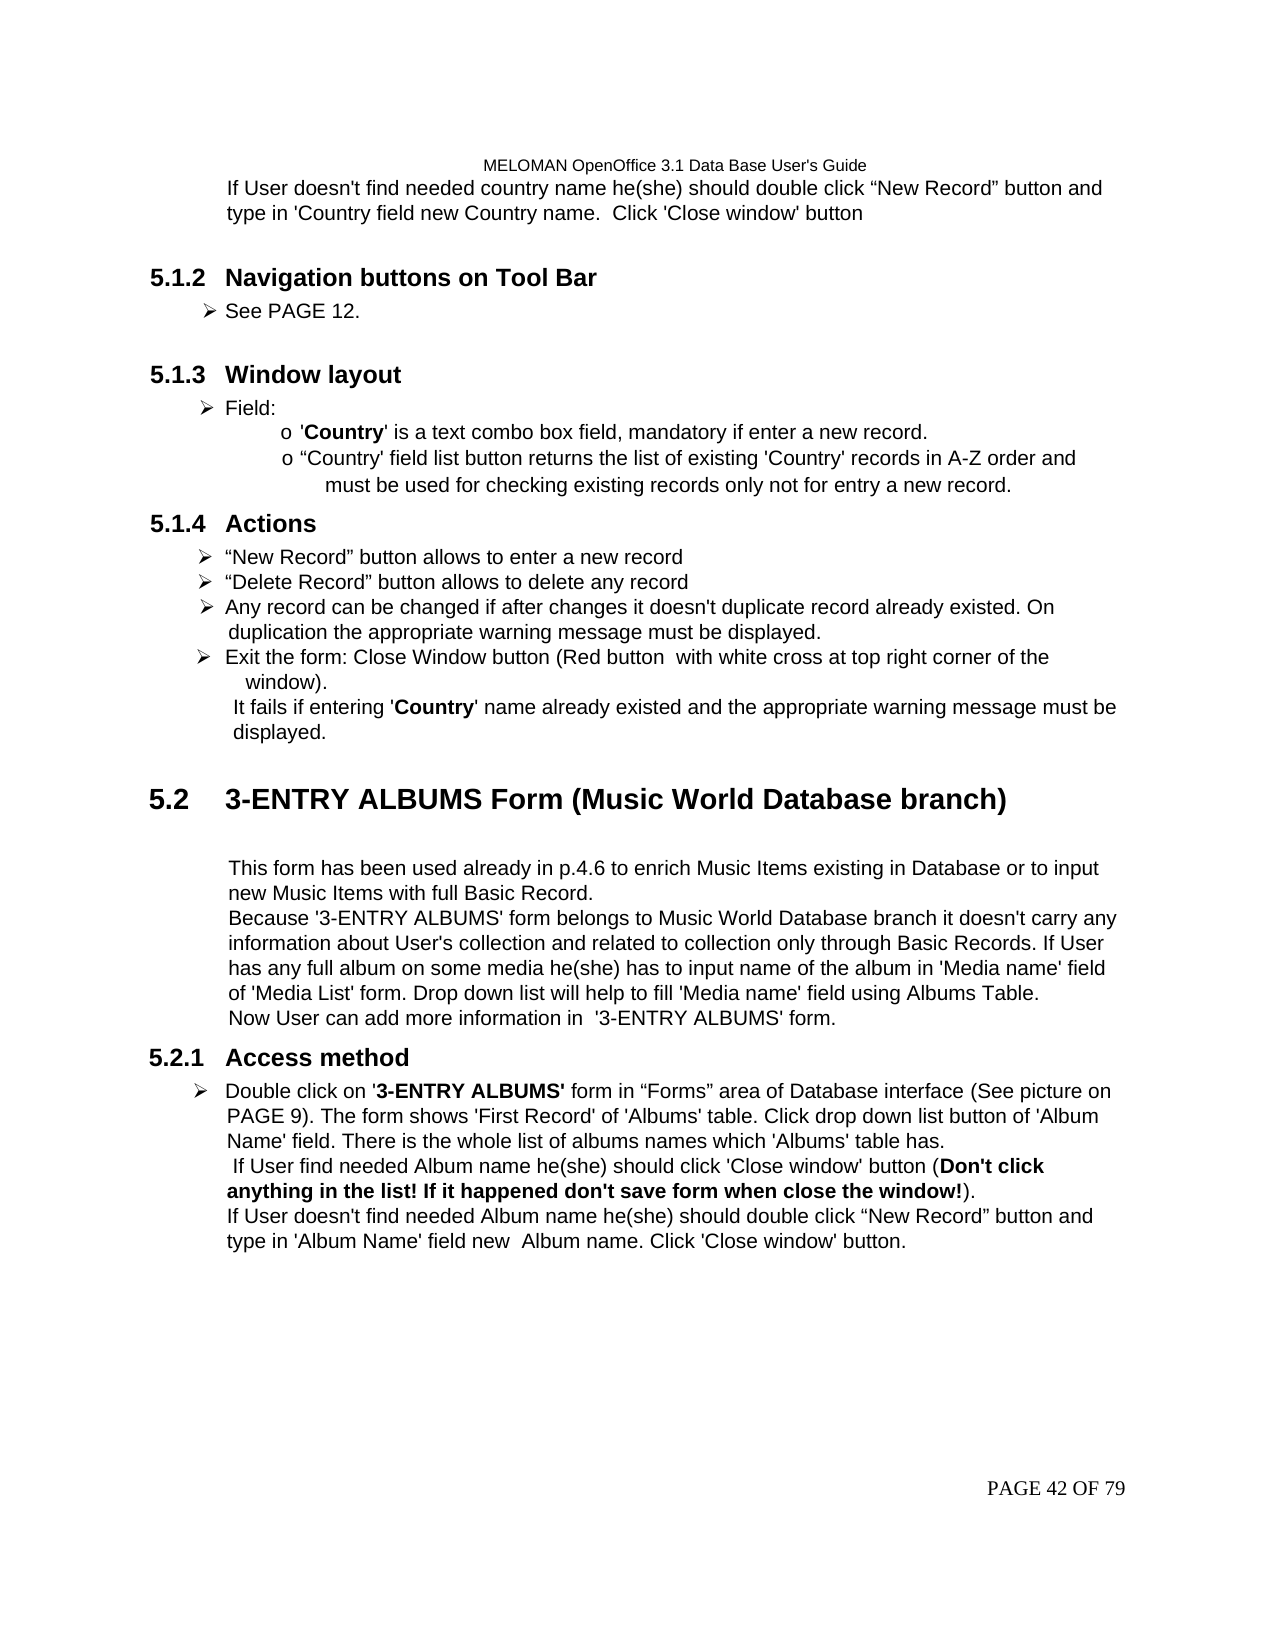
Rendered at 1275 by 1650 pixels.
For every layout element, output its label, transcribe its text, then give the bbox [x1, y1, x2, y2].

subtitle Actions [150, 509, 1125, 538]
text Now User can add more information in '3-ENTRY ALBUMS' form. [228, 1005, 1125, 1030]
subtitle Access method [148, 1042, 1125, 1071]
text It fails if entering 'Country' name already existed and the appropriate warning message must be displayed. [233, 694, 1125, 744]
text This form has been used already in p.4.6 to enrich Music Items existing in Database or to input new Music Items with full Basic Record. [228, 855, 1125, 905]
list “Delete Record” button allows to delete any record [197, 569, 1125, 594]
list If User find needed Album name he(she) should click 'Close window' button (Don't click anything in the list! If it happened don't save form when close the window!). [192, 1152, 1125, 1202]
list “Country' field list button returns the list of existing 'Country' records in A-Z order and must be used for checking existing records only not for entry a new record. [281, 446, 1125, 497]
list Field: [198, 395, 1125, 420]
text Because '3-ENTRY ALBUMS' form belongs to Music World Database branch it doesn't carry any information about User's collection and related to collection only through Basic Records. If User has any full album on some media he(she) has to input name of the album in 'Media name' field of 'Media List' form. Drop down list will help to fill 'Media name' field using Albums Table. [228, 905, 1125, 1005]
list If User doesn't find needed Album name he(she) should double click “New Record” button and type in 'Album Name' field new Album name. Click 'Close window' button. [192, 1202, 1125, 1252]
list Double click on '3-ENTRY ALBUMS' form in “Forms” area of Database interface (See picture on PAGE 9). The form shows 'First Record' of 'Albums' table. Click drop down list button of 'Album Name' field. There is the whole list of albums names which 'Albums' table has. [192, 1077, 1125, 1152]
subtitle Navigation buttons on Tool Bar [150, 262, 1125, 291]
subtitle Window layout [150, 360, 1125, 389]
list “New Record” button allows to enter a new record [197, 544, 1125, 569]
list 'Country' is a text combo box field, mandatory if enter a new record. [280, 420, 1125, 446]
subtitle 3-ENTRY ALBUMS Form (Music World Database branch) [148, 782, 1125, 815]
list Exit the form: Close Window button (Red button with white cross at top right corner of the window). [195, 644, 1125, 694]
list If User doesn't find needed country name he(she) should double click “New Record” button and type in 'Country field new Country name. Click 'Close window' button [203, 175, 1125, 225]
list See PAGE 12. [202, 297, 1125, 322]
list Any record can be changed if after changes it doesn't duplicate record already existed. On duplication the appropriate warning message must be displayed. [198, 594, 1125, 644]
